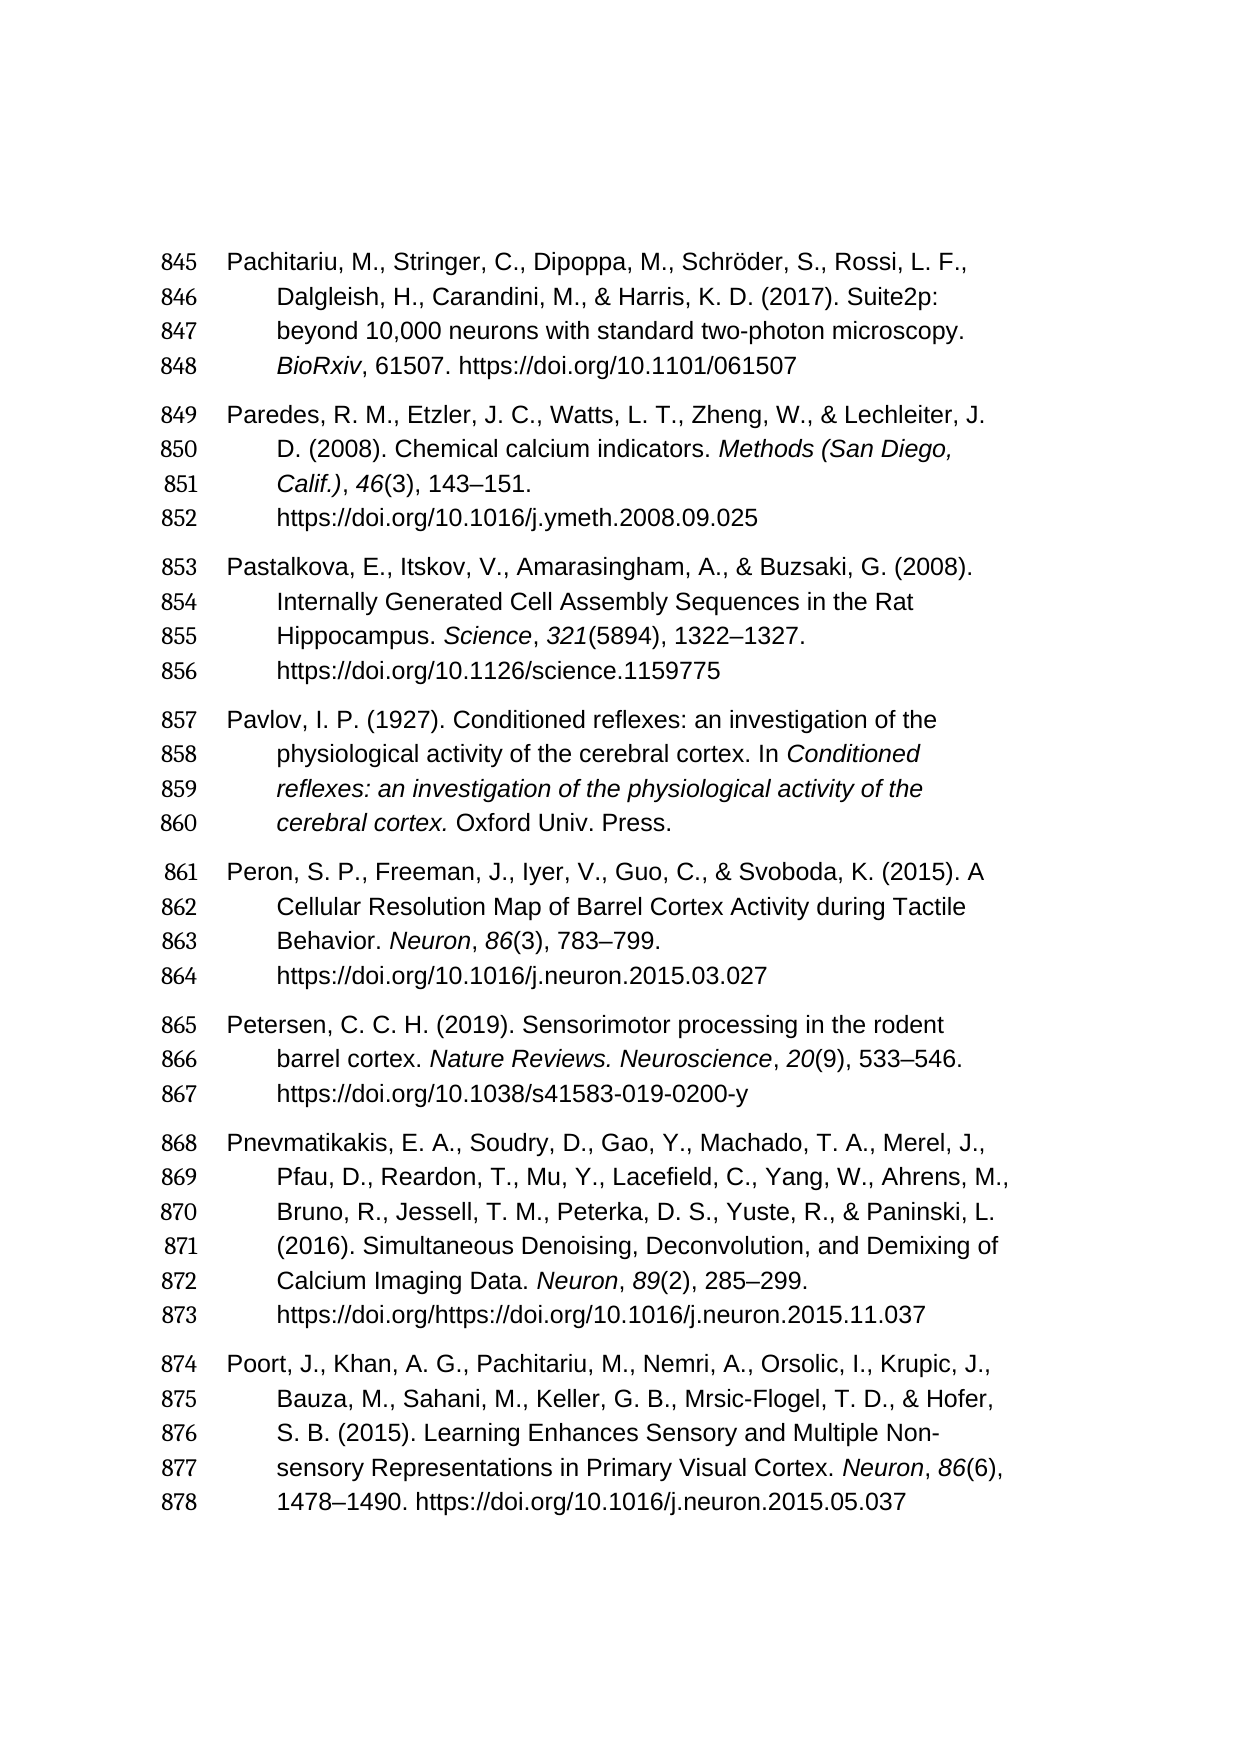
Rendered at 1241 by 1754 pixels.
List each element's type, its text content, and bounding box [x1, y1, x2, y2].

text Peron, S. P., Freeman, J., Iyer, V., Guo, C., & Svoboda, K. (2015). A Cellular Resolution Map of Barrel Cortex Activity during Tactile Behavior. Neuron, 86(3), 783–799. https://doi.org/10.1016/j.neuron.2015.03.027 [226, 857, 1014, 989]
text Pavlov, I. P. (1927). Conditioned reflexes: an investigation of the physiological activity of the cerebral cortex. In Conditioned reflexes: an investigation of the physiological activity of the cerebral cortex. Oxford Univ. Press. [226, 705, 1014, 837]
text Paredes, R. M., Etzler, J. C., Watts, L. T., Zheng, W., & Lechleiter, J. D. (2008). Chemical calcium indicators. Methods (San Diego, Calif.), 46(3), 143–151. https://doi.org/10.1016/j.ymeth.2008.09.025 [226, 400, 1014, 532]
text Poort, J., Khan, A. G., Pachitariu, M., Nemri, A., Orsolic, I., Krupic, J., Bauza, M., Sahani, M., Keller, G. B., Mrsic-Flogel, T. D., & Hofer, S. B. (2015). Learning Enhances Sensory and Multiple Non-sensory Representations in Primary Visual Cortex. Neuron, 86(6), 1478–1490. https://doi.org/10.1016/j.neuron.2015.05.037 [226, 1349, 1014, 1516]
text Pnevmatikakis, E. A., Soudry, D., Gao, Y., Machado, T. A., Merel, J., Pfau, D., Reardon, T., Mu, Y., Lacefield, C., Yang, W., Ahrens, M., Bruno, R., Jessell, T. M., Peterka, D. S., Yuste, R., & Paninski, L. (2016). Simultaneous Denoising, Deconvolution, and Demixing of Calcium Imaging Data. Neuron, 89(2), 285–299. https://doi.org/https://doi.org/10.1016/j.neuron.2015.11.037 [226, 1128, 1014, 1329]
text Pastalkova, E., Itskov, V., Amarasingham, A., & Buzsaki, G. (2008). Internally Generated Cell Assembly Sequences in the Rat Hippocampus. Science, 321(5894), 1322–1327. https://doi.org/10.1126/science.1159775 [226, 552, 1014, 684]
text Pachitariu, M., Stringer, C., Dipoppa, M., Schröder, S., Rossi, L. F., Dalgleish, H., Carandini, M., & Harris, K. D. (2017). Suite2p: beyond 10,000 neurons with standard two-photon microscopy. BioRxiv, 61507. https://doi.org/10.1101/061507 [226, 247, 1014, 379]
text Petersen, C. C. H. (2019). Sensorimotor processing in the rodent barrel cortex. Nature Reviews. Neuroscience, 20(9), 533–546. https://doi.org/10.1038/s41583-019-0200-y [226, 1010, 1014, 1107]
